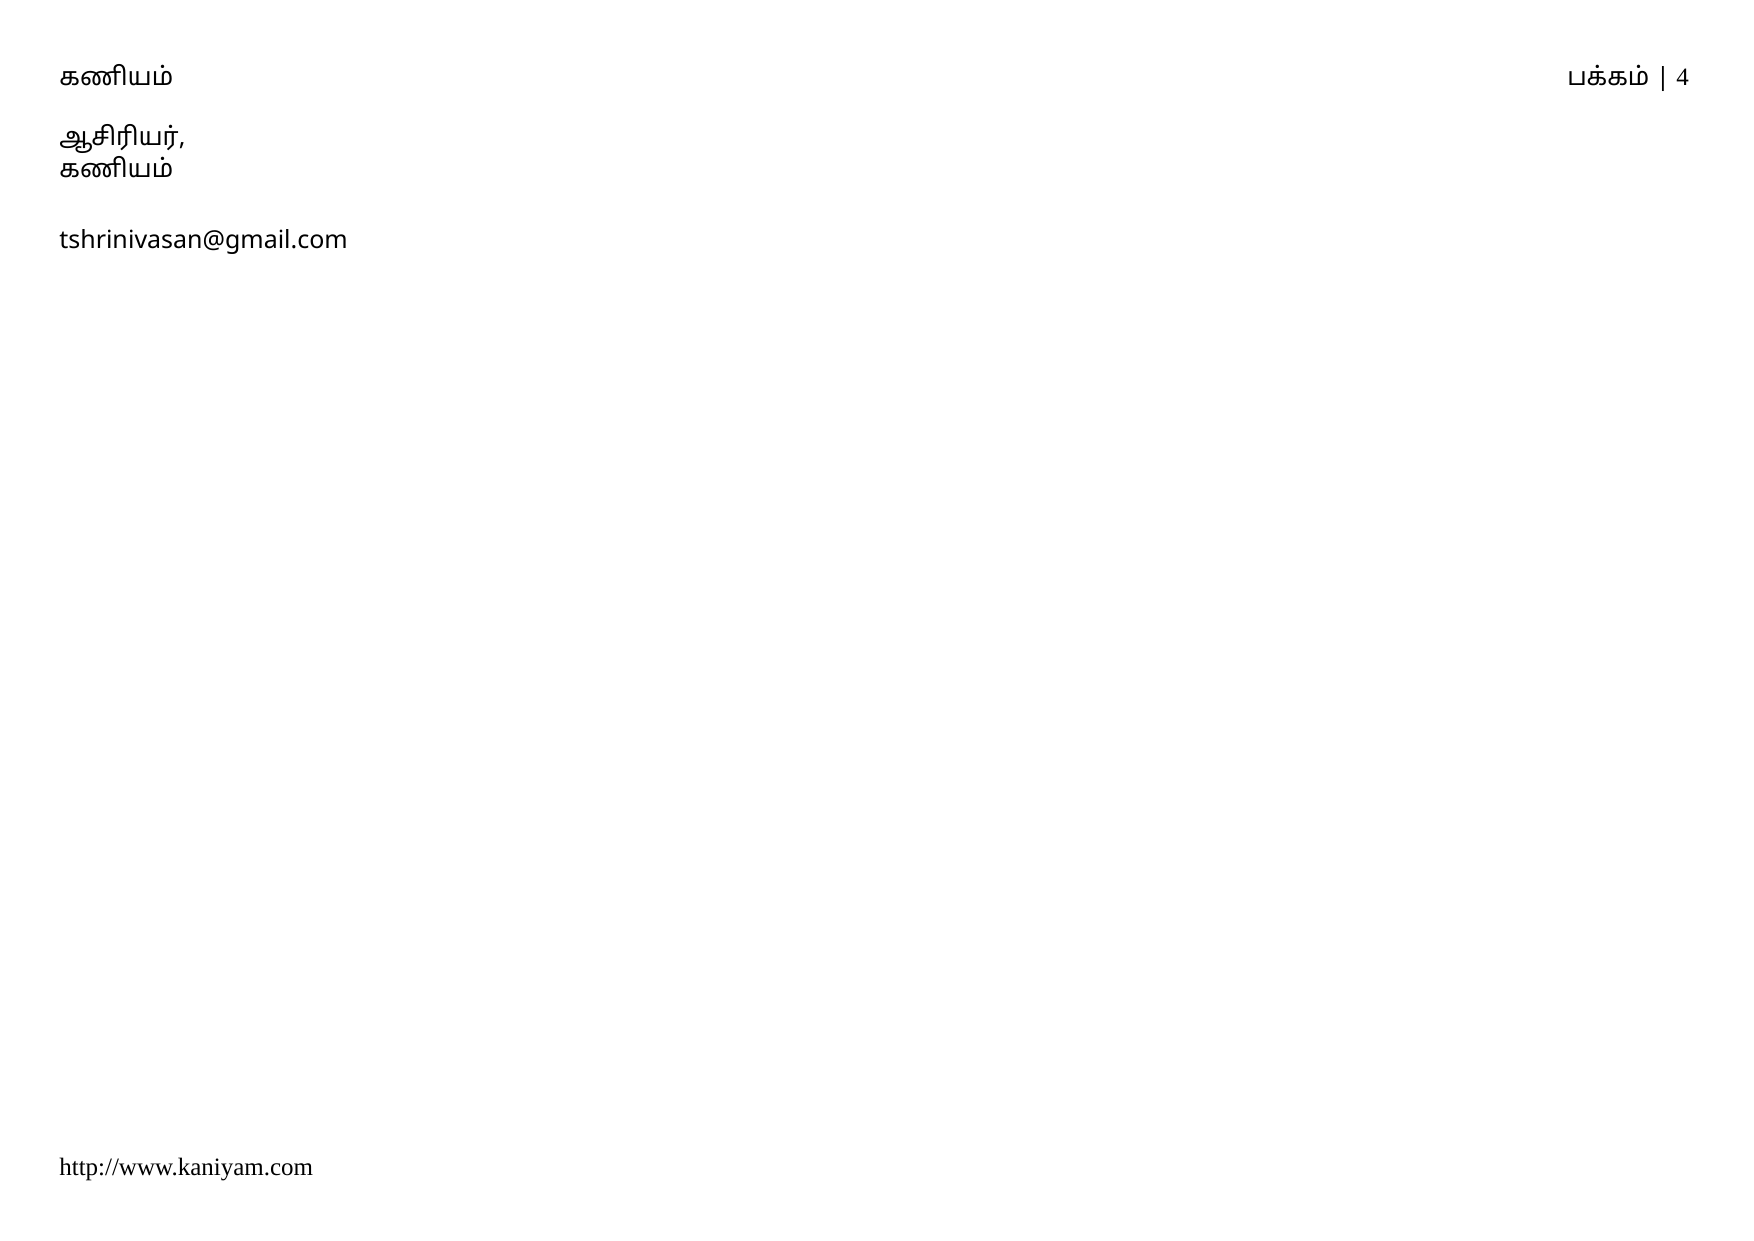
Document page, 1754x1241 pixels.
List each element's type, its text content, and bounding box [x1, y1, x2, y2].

text tshrinivasan@gmail.com [59, 222, 1695, 256]
text கணியம் [59, 156, 1695, 188]
text ஆசிரியர், [59, 118, 1695, 156]
